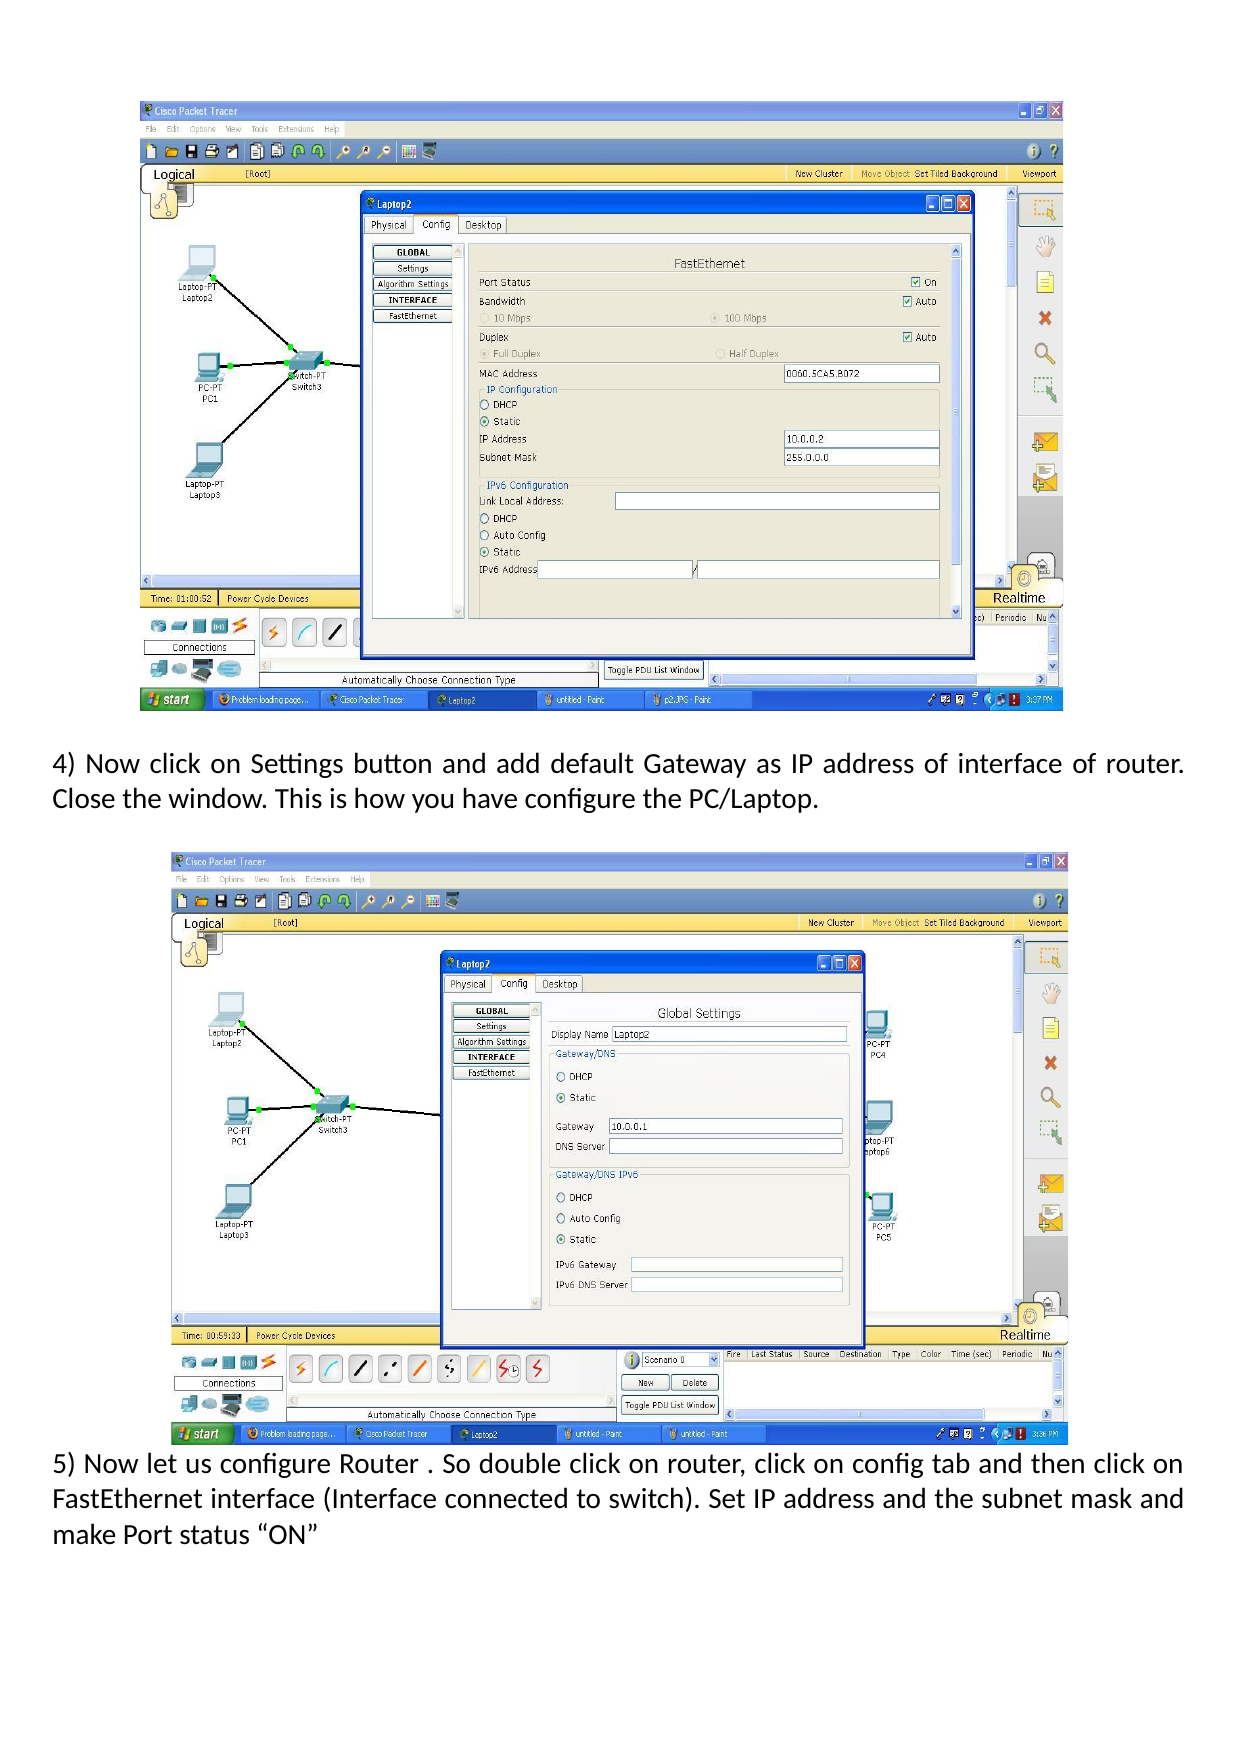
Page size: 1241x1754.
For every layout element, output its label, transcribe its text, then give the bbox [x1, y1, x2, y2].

list 5) Now let us configure Router . So double click on router, click on config tab and then click on FastEthernet interface (Interface connected to switch). Set IP address and the subnet mask and make Port status “ON” [52, 1160, 1187, 1552]
list 4) Now click on Settings button and add default Gateway as IP address of interface of router. Close the window. This is how you have configure the PC/Laptop. [52, 745, 1187, 816]
